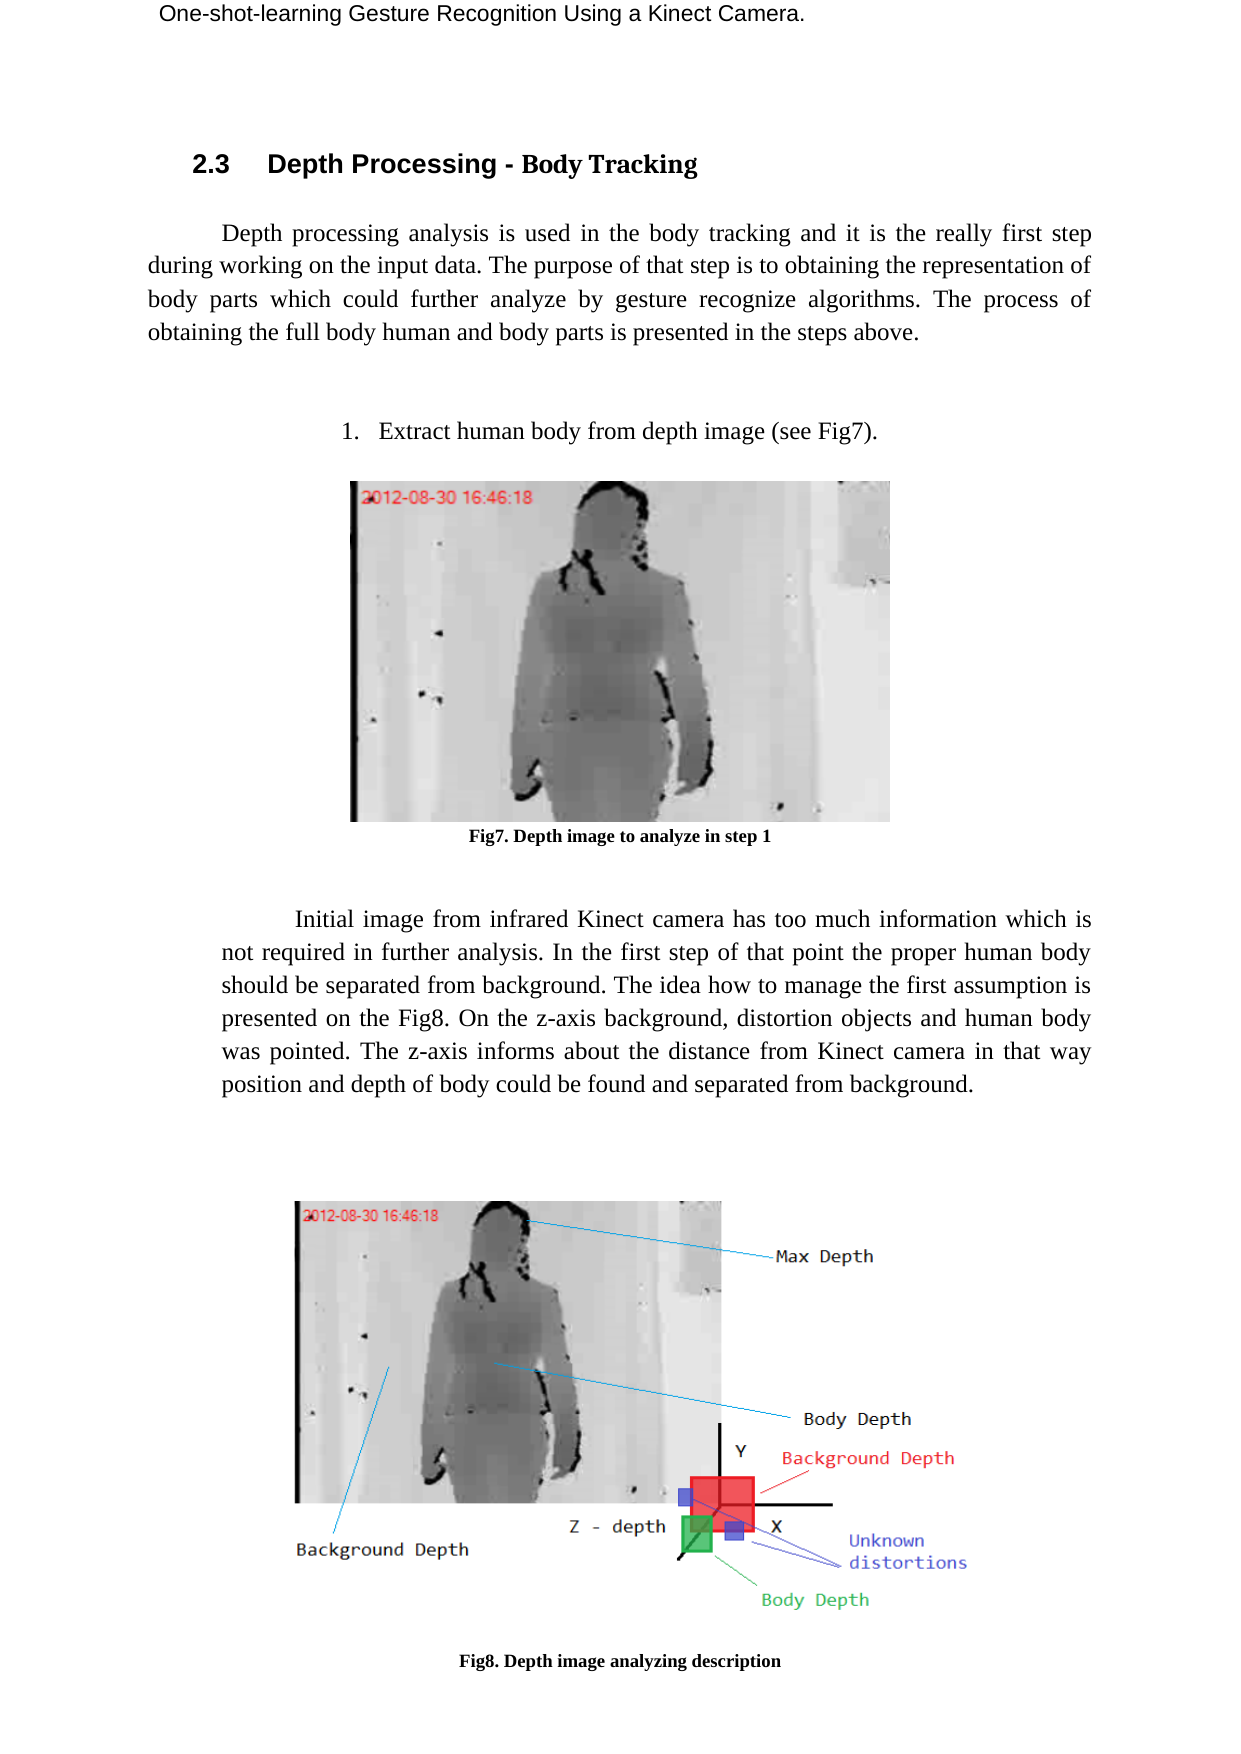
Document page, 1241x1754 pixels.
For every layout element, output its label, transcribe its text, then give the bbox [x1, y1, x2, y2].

text Depth processing analysis is used in the body tracking and it is the really first step during working on the input data. The purpose of that step is to obtaining the representation of body parts which could further analyze by gesture recognize algorithms. The process of obtaining the full body human and body parts is presented in the steps above. [148, 218, 1093, 345]
text Fig7. Depth image to analyze in step 1 [148, 825, 1093, 847]
text Initial image from infrared Kinect camera has too much information which is not required in further analysis. In the first step of that point the proper human body should be separated from background. The idea how to manage the first assumption is presented on the Fig8. On the z-axis background, distortion objects and human body was pointed. The z-axis informs about the distance from Kinect camera in that way position and depth of body could be found and separated from background. [221, 904, 1093, 1098]
list Depth Processing - Body Tracking [192, 148, 1093, 180]
list Extract human body from depth image (see Fig7). [341, 416, 1093, 444]
text Fig8. Depth image analyzing description [148, 1650, 1093, 1672]
